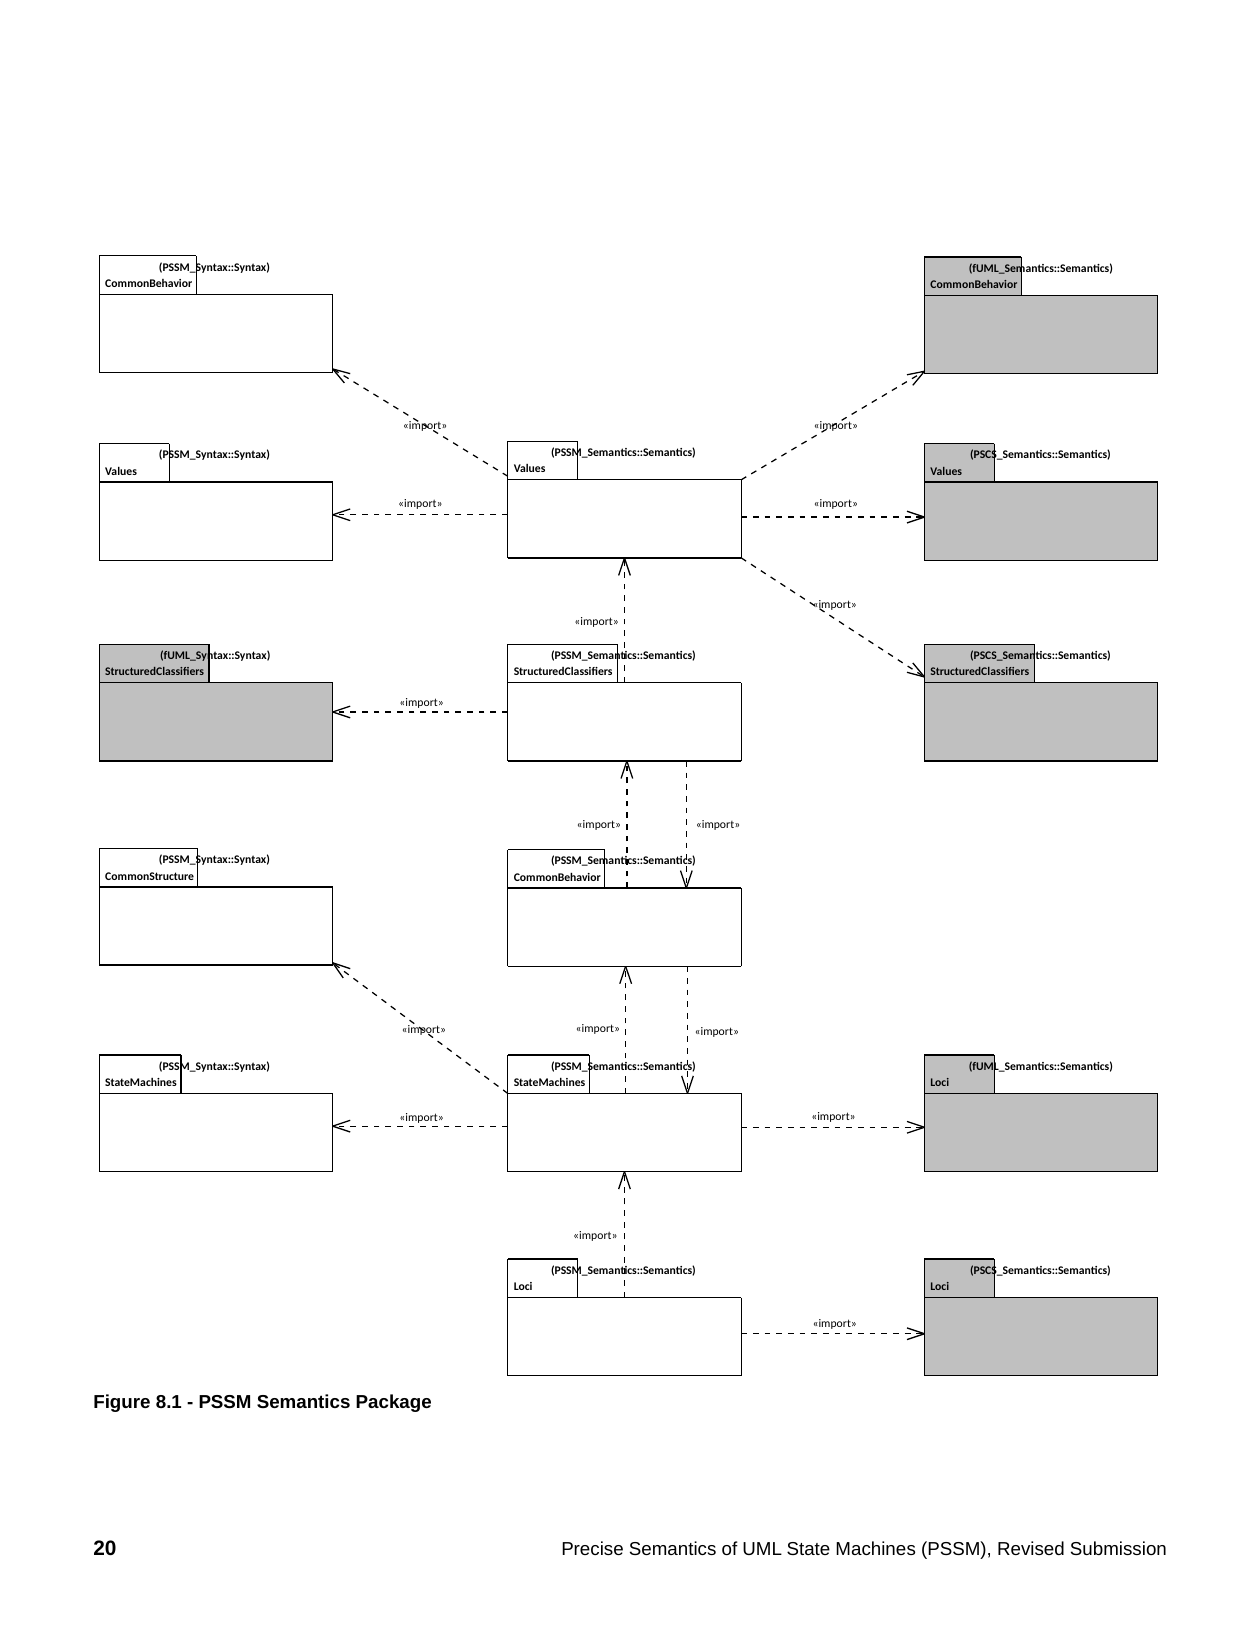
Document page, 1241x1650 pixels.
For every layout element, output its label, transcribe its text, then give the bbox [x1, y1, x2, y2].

text Figure 8.1 - PSSM Semantics Package [93, 243, 1164, 1413]
